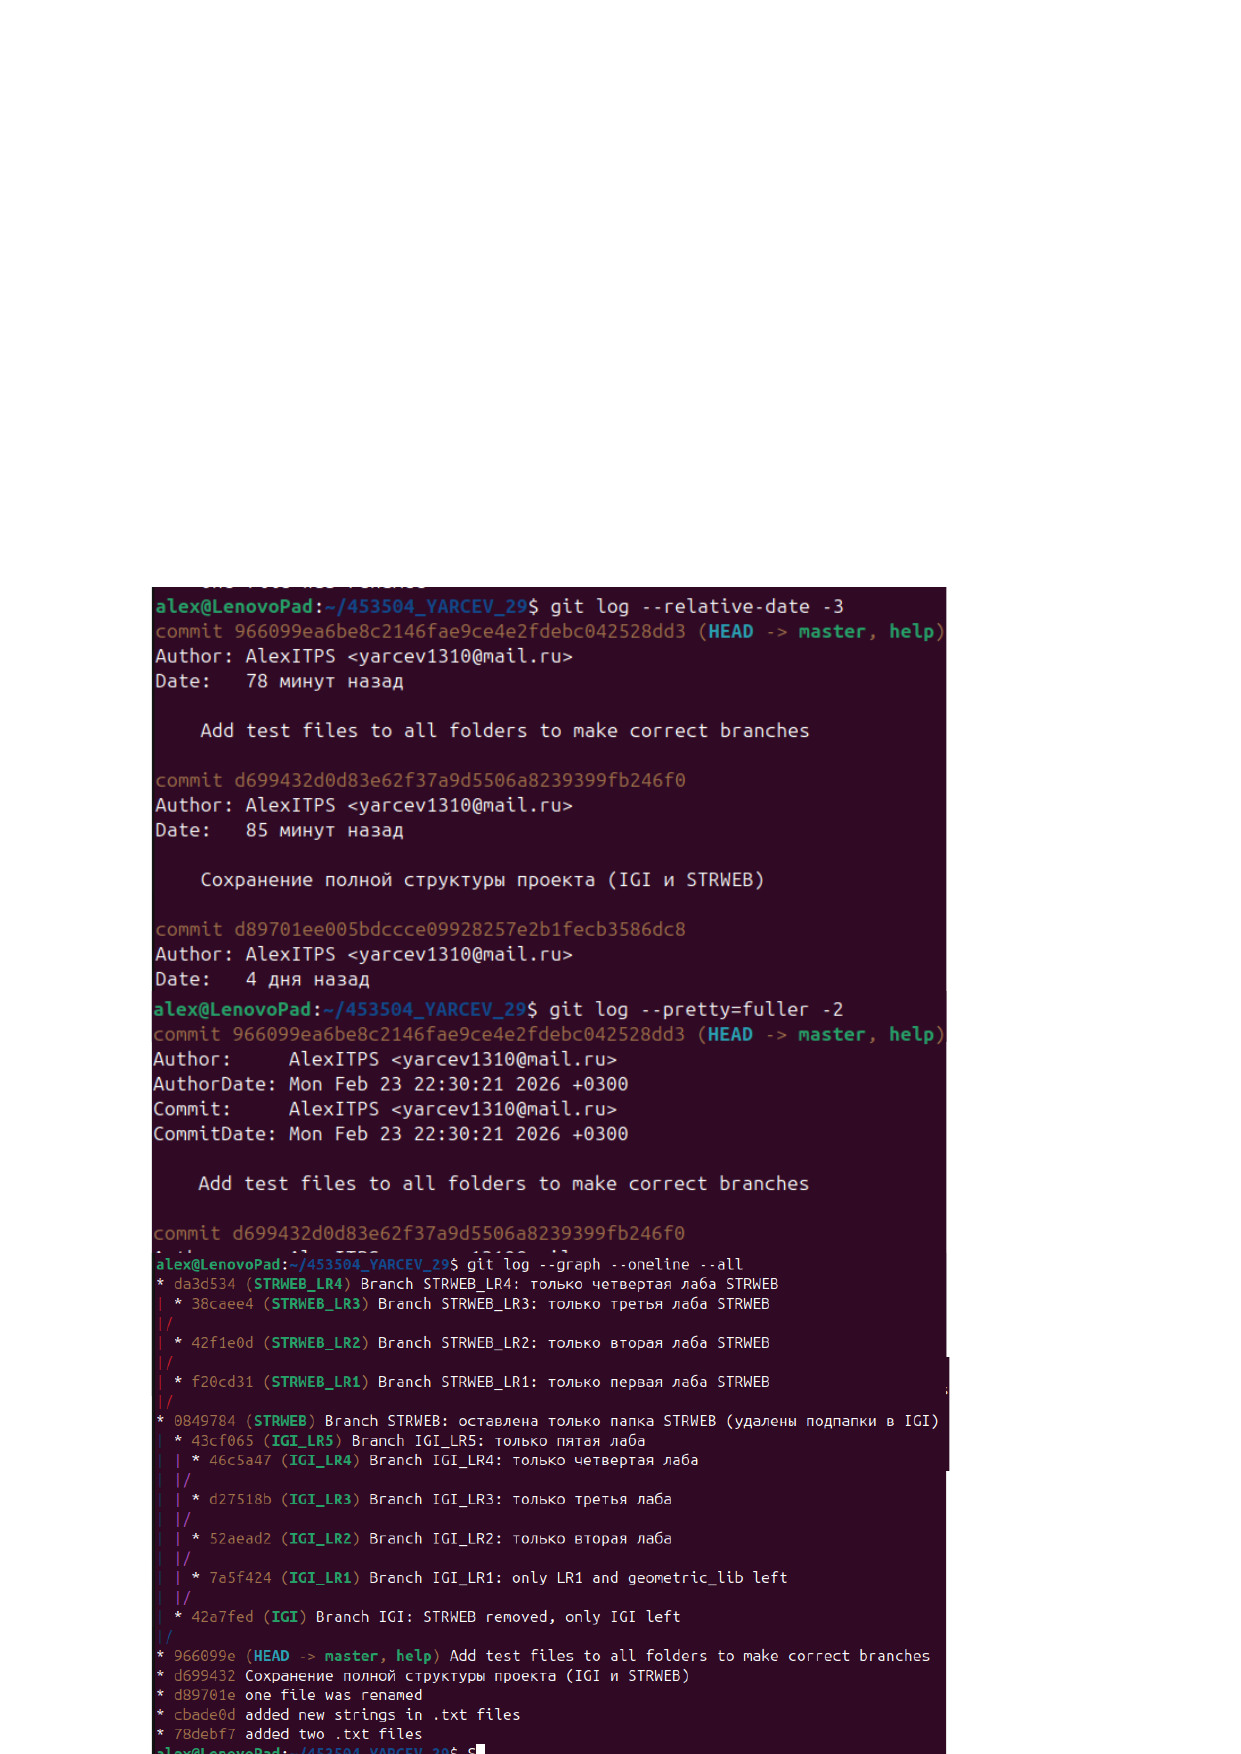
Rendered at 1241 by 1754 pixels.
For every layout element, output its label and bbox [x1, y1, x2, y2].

picture [151, 587, 950, 1754]
